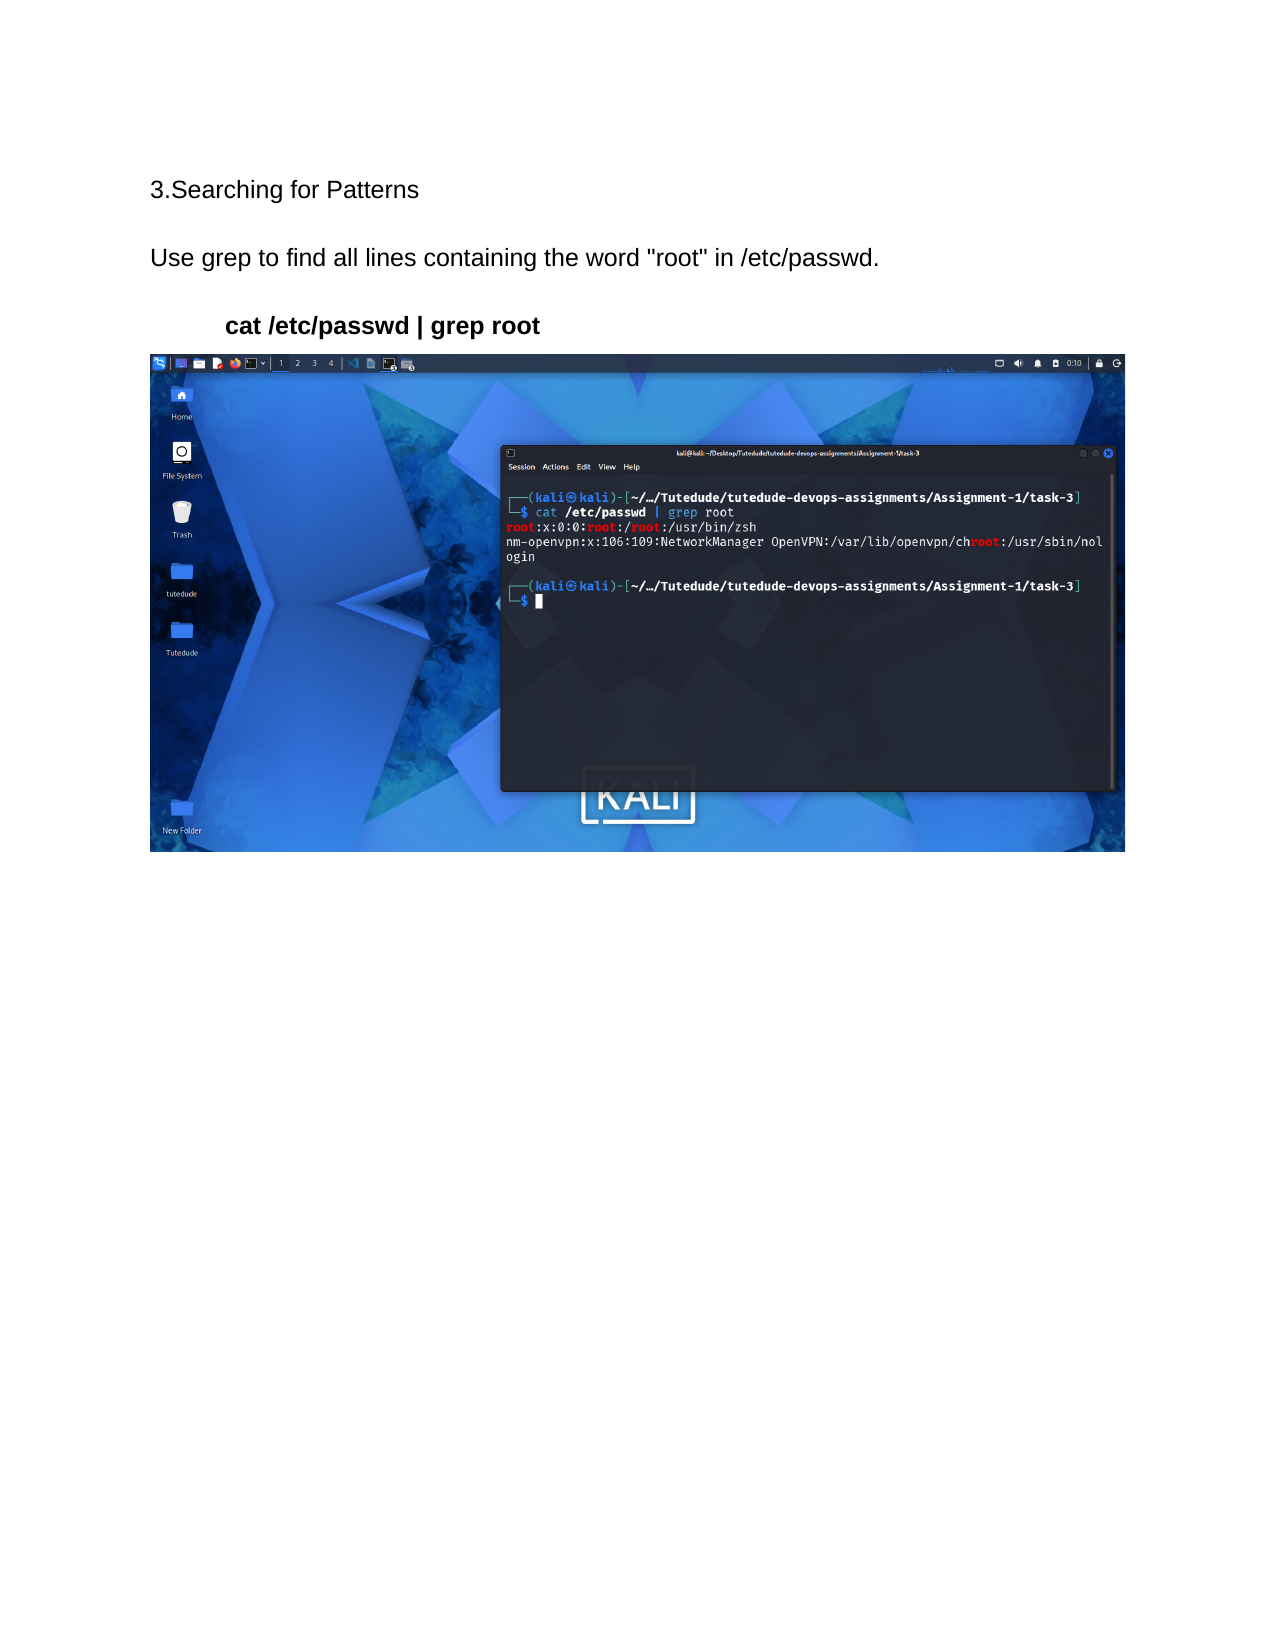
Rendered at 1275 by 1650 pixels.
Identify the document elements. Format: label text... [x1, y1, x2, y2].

text Use grep to find all lines containing the word "root" in /etc/passwd. [150, 243, 1125, 272]
picture [150, 354, 1125, 852]
text cat /etc/passwd | grep root [150, 311, 1125, 340]
text 3.Searching for Patterns [150, 175, 1125, 204]
